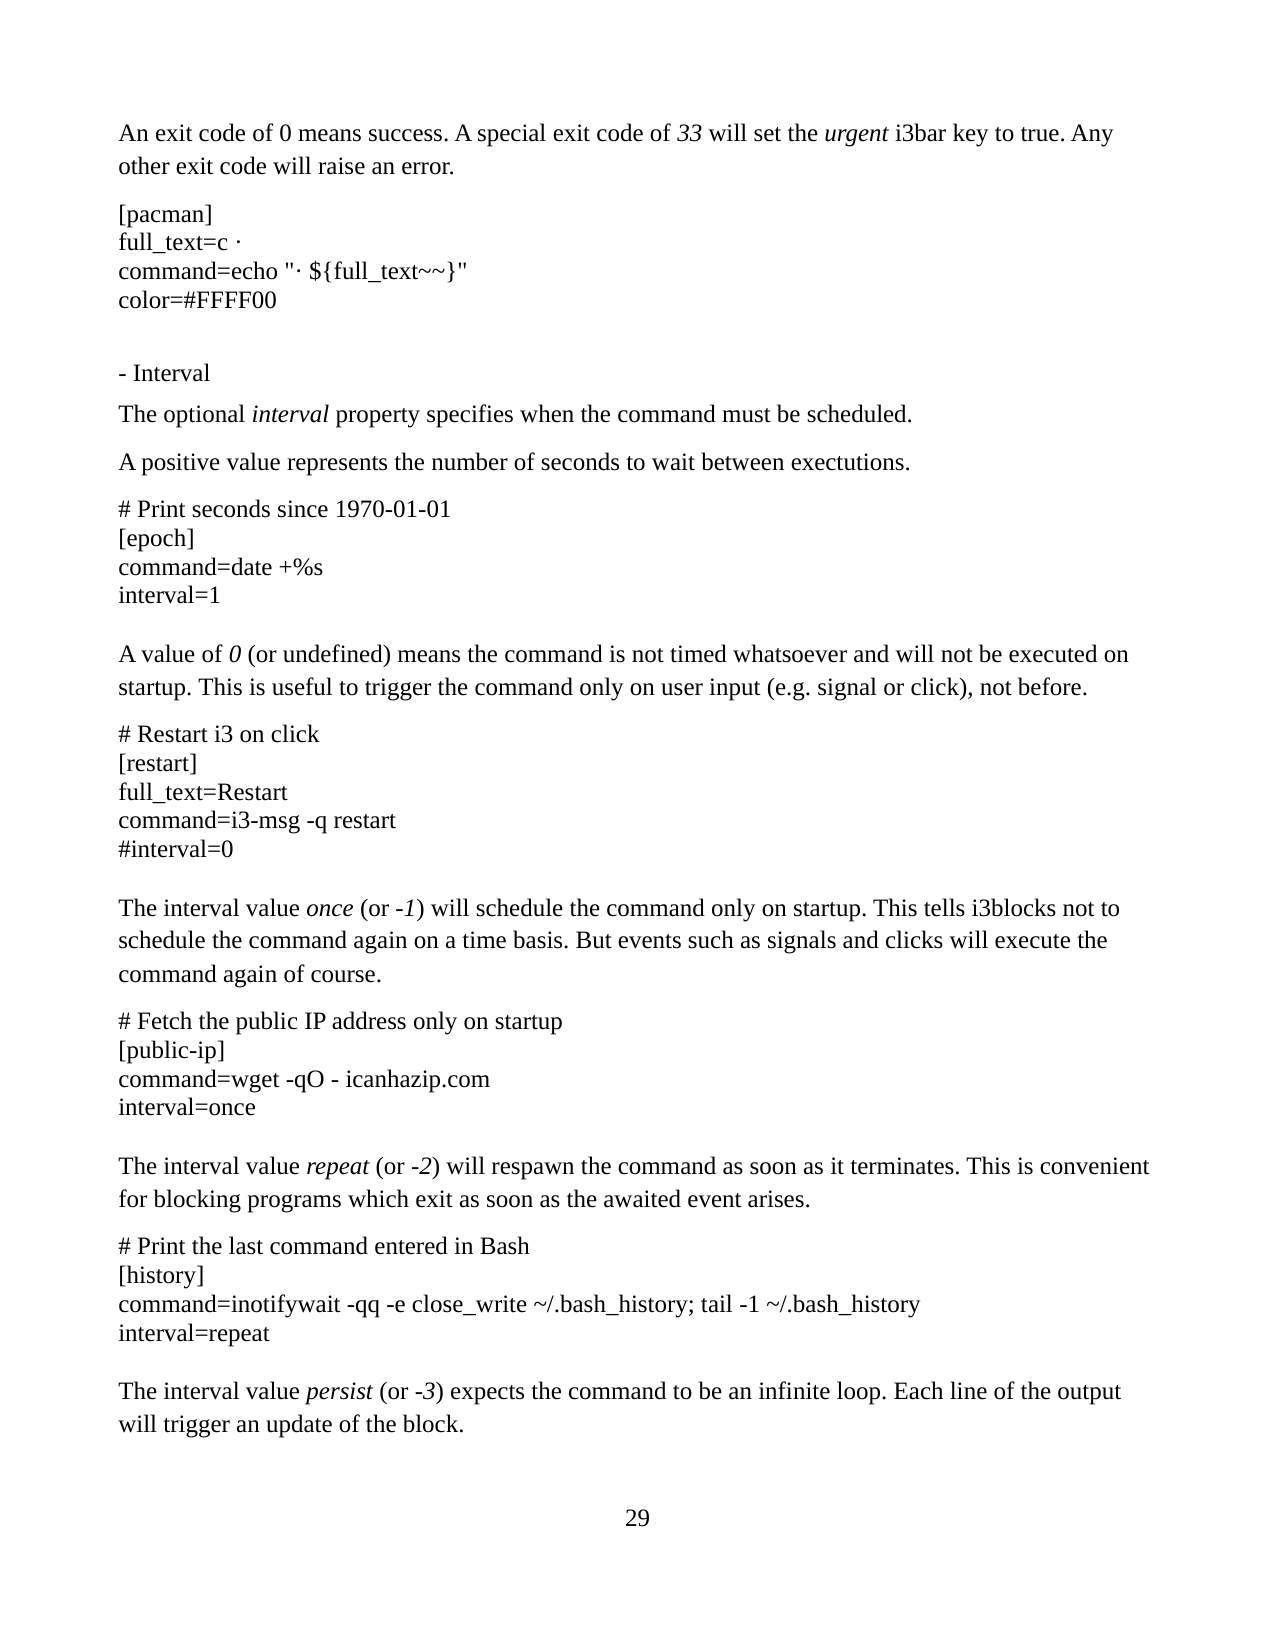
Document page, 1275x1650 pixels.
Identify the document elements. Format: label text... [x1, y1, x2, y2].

text command=wget -qO - icanhazip.com [118, 1064, 1157, 1092]
text [pacman] [118, 199, 1157, 227]
text A positive value represents the number of seconds to wait between exectutions. [118, 447, 1157, 475]
text The interval value once (or -1) will schedule the command only on startup. This tells i3blocks not to schedule the command again on a time basis. But events such as signals and clicks will execute the command again of course. [118, 893, 1157, 987]
text command=i3-msg -q restart [118, 806, 1157, 834]
text An exit code of 0 means success. A special exit code of 33 will set the urgent i3bar key to true. Any other exit code will raise an error. [118, 118, 1157, 180]
text command=echo "· ${full_text~~}" [118, 256, 1157, 285]
text [history] [118, 1260, 1157, 1289]
text # Print seconds since 1970-01-01 [118, 494, 1157, 523]
text command=inotifywait -qq -e close_write ~/.bash_history; tail -1 ~/.bash_history [118, 1289, 1157, 1318]
text The interval value persist (or -3) expects the command to be an infinite loop. Each line of the output will trigger an update of the block. [118, 1376, 1157, 1438]
text # Fetch the public IP address only on startup [118, 1006, 1157, 1035]
text command=date +%s [118, 552, 1157, 581]
text A value of 0 (or undefined) means the command is not timed whatsoever and will not be executed on startup. This is useful to trigger the command only on user input (e.g. signal or click), not before. [118, 639, 1157, 701]
text #interval=0 [118, 834, 1157, 863]
text interval=once [118, 1092, 1157, 1121]
text full_text=c · [118, 227, 1157, 256]
text The interval value repeat (or -2) will respawn the command as soon as it terminates. This is convenient for blocking programs which exit as soon as the awaited event arises. [118, 1151, 1157, 1212]
text [epoch] [118, 523, 1157, 552]
text interval=1 [118, 581, 1157, 609]
text [restart] [118, 748, 1157, 777]
text # Print the last command entered in Bash [118, 1231, 1157, 1260]
text [public-ip] [118, 1035, 1157, 1064]
text # Restart i3 on click [118, 719, 1157, 748]
text full_text=Restart [118, 777, 1157, 806]
text interval=repeat [118, 1318, 1157, 1346]
text The optional interval property specifies when the command must be scheduled. [118, 399, 1157, 428]
subtitle - Interval [118, 358, 1157, 387]
text color=#FFFF00 [118, 285, 1157, 314]
